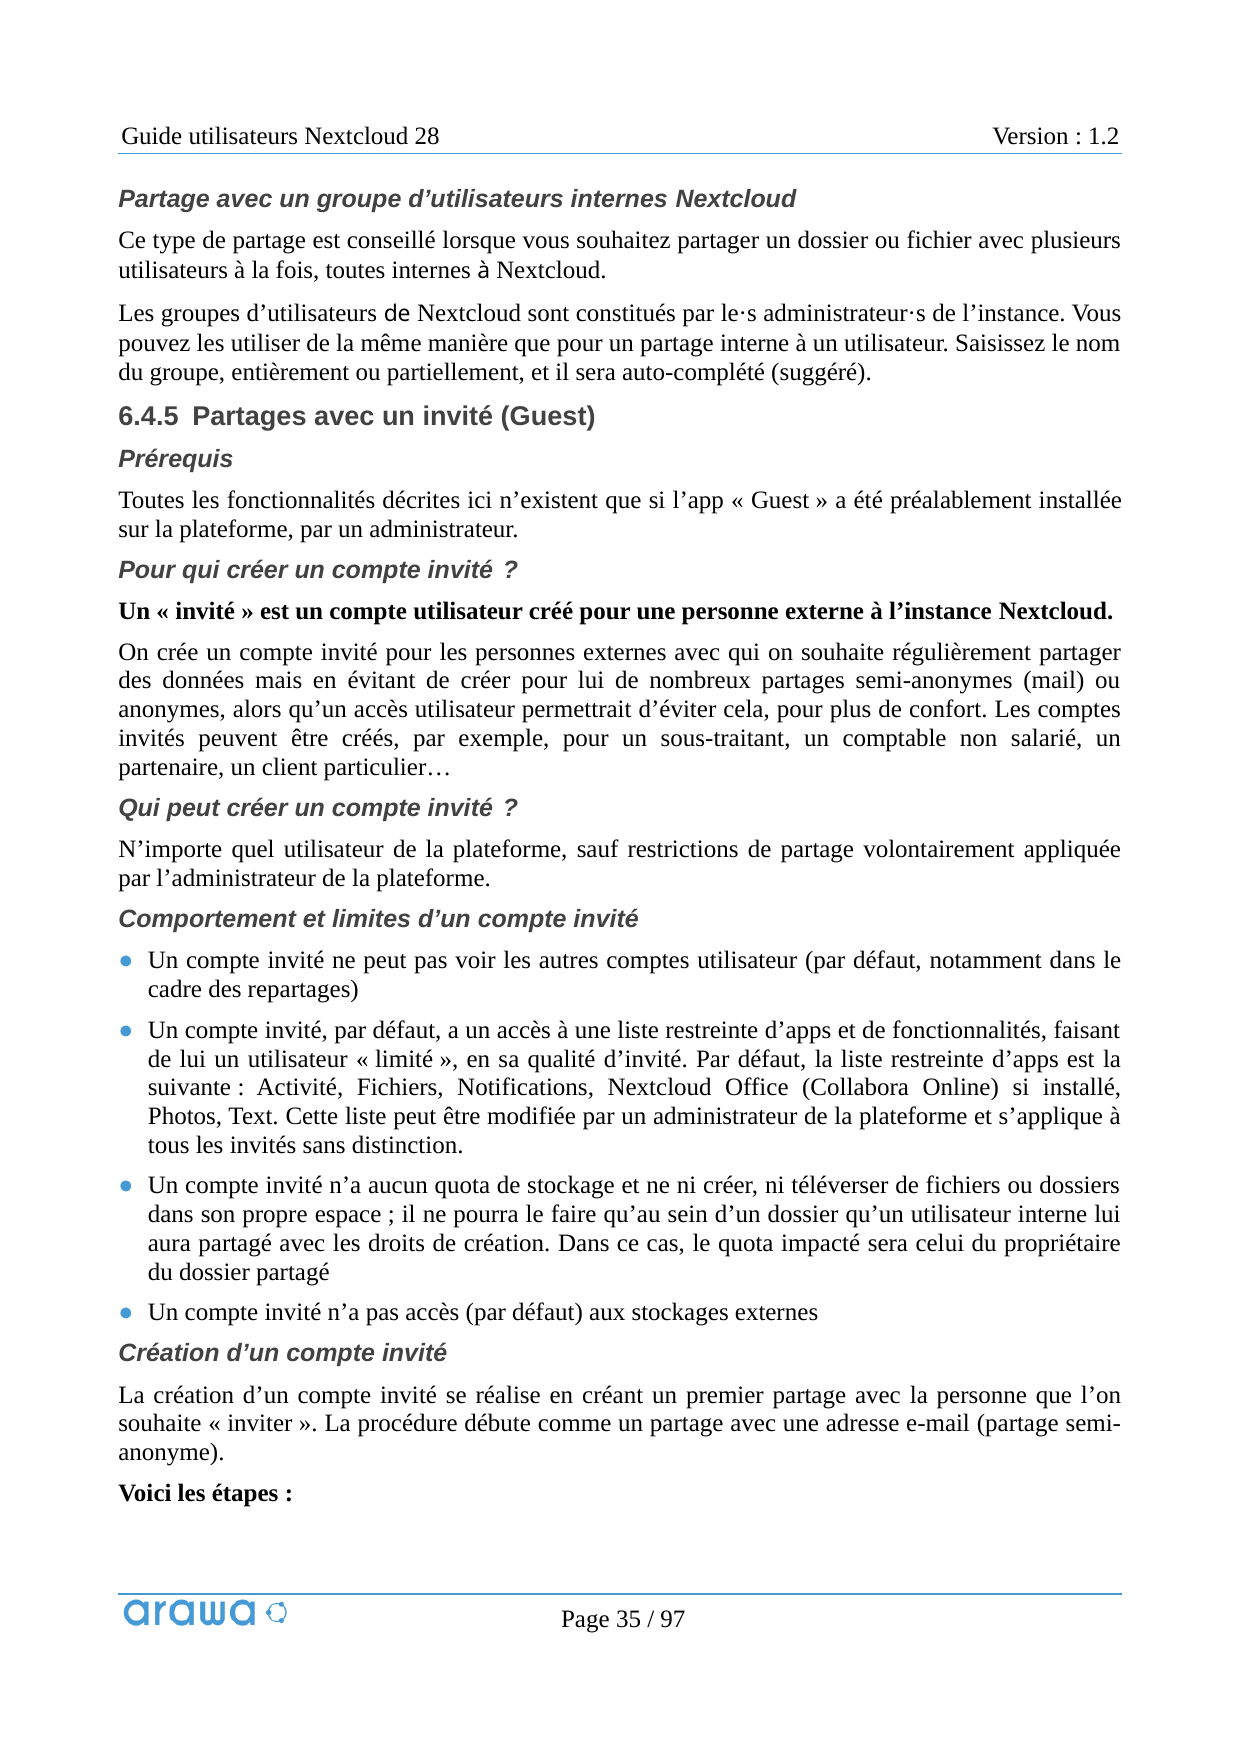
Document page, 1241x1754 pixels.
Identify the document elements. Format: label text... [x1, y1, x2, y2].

list Un compte invité, par défaut, a un accès à une liste restreinte d’apps et de fonctionnalités, faisant de lui un utilisateur « limité », en sa qualité d’invité. Par défaut, la liste restreinte d’apps est la suivante : Activité, Fichiers, Notifications, Nextcloud Office (Collabora Online) si installé, Photos, Text. Cette liste peut être modifiée par un administrateur de la plateforme et s’applique à tous les invités sans distinction. [118, 1015, 1122, 1159]
text Un « invité » est un compte utilisateur créé pour une personne externe à l’instance Nextcloud. [118, 596, 1122, 625]
text Les groupes d’utilisateurs de Nextcloud sont constitués par le·s administrateur·s de l’instance. Vous pouvez les utiliser de la même manière que pour un partage interne à un utilisateur. Saisissez le nom du groupe, entièrement ou partiellement, et il sera auto-complété (suggéré). [118, 297, 1122, 386]
subtitle Création d’un compte invité [118, 1338, 1122, 1367]
list Un compte invité ne peut pas voir les autres comptes utilisateur (par défaut, notamment dans le cadre des repartages) [118, 946, 1122, 1003]
subtitle Qui peut créer un compte invité ? [118, 793, 1122, 822]
subtitle Pour qui créer un compte invité ? [118, 555, 1122, 584]
text La création d’un compte invité se réalise en créant un premier partage avec la personne que l’on souhaite « inviter ». La procédure débute comme un partage avec une adresse e-mail (partage semi-anonyme). [118, 1380, 1122, 1466]
text N’importe quel utilisateur de la plateforme, sauf restrictions de partage volontairement appliquée par l’administrateur de la plateforme. [118, 834, 1122, 892]
subtitle Partages avec un invité (Guest) [118, 400, 1122, 431]
text Ce type de partage est conseillé lorsque vous souhaitez partager un dossier ou fichier avec plusieurs utilisateurs à la fois, toutes internes à Nextcloud. [118, 225, 1122, 285]
picture [121, 1597, 290, 1628]
text On crée un compte invité pour les personnes externes avec qui on souhaite régulièrement partager des données mais en évitant de créer pour lui de nombreux partages semi-anonymes (mail) ou anonymes, alors qu’un accès utilisateur permettrait d’éviter cela, pour plus de confort. Les comptes invités peuvent être créés, par exemple, pour un sous-traitant, un comptable non salarié, un partenaire, un client particulier… [118, 637, 1122, 781]
subtitle Comportement et limites d’un compte invité [118, 904, 1122, 933]
subtitle Prérequis [118, 444, 1122, 473]
text Toutes les fonctionnalités décrites ici n’existent que si l’app « Guest » a été préalablement installée sur la plateforme, par un administrateur. [118, 485, 1122, 543]
text Voici les étapes : [118, 1478, 1122, 1506]
subtitle Partage avec un groupe d’utilisateurs internes Nextcloud [118, 184, 1122, 212]
list Un compte invité n’a aucun quota de stockage et ne ni créer, ni téléverser de fichiers ou dossiers dans son propre espace ; il ne pourra le faire qu’au sein d’un dossier qu’un utilisateur interne lui aura partagé avec les droits de création. Dans ce cas, le quota impacté sera celui du propriétaire du dossier partagé [118, 1170, 1122, 1285]
list Un compte invité n’a pas accès (par défaut) aux stockages externes [118, 1297, 1122, 1326]
